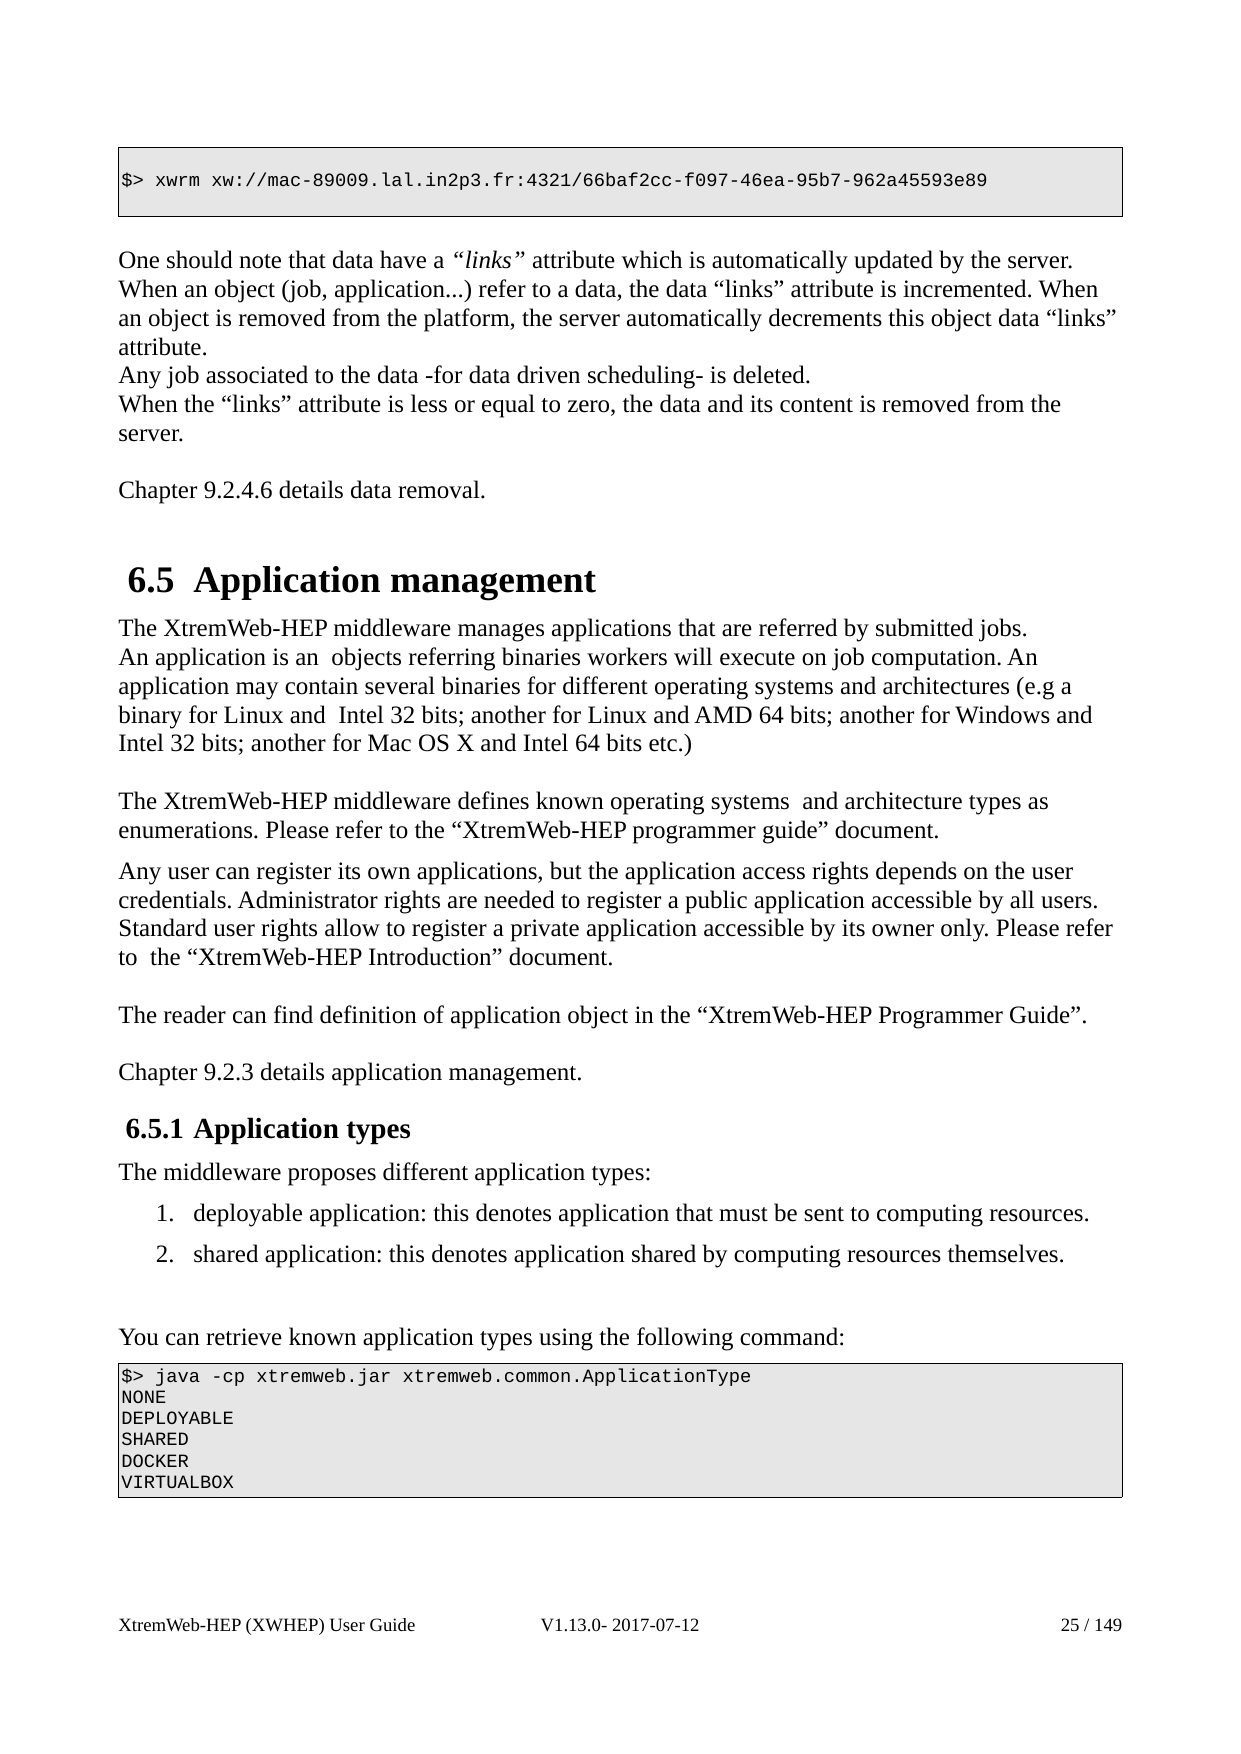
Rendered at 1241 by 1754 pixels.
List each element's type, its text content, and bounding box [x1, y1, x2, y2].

text The XtremWeb-HEP middleware manages applications that are referred by submitted jobs. [118, 613, 1122, 642]
text $> java -cp xtremweb.jar xtremweb.common.ApplicationType [119, 1364, 1122, 1384]
text DEPLOYABLE [119, 1406, 1122, 1427]
text The reader can find definition of application object in the “XtremWeb-HEP Programmer Guide”. [118, 1000, 1122, 1028]
text Chapter 9.2.4.6 details data removal. [118, 475, 1122, 504]
text VIRTUALBOX [119, 1469, 1122, 1497]
text Any user can register its own applications, but the application access rights depends on the user credentials. Administrator rights are needed to register a public application accessible by all users. Standard user rights allow to register a private application accessible by its owner only. Please refer to the “XtremWeb-HEP Introduction” document. [118, 856, 1122, 971]
text The XtremWeb-HEP middleware defines known operating systems and architecture types as enumerations. Please refer to the “XtremWeb-HEP programmer guide” document. [118, 786, 1122, 843]
list shared application: this denotes application shared by computing resources themselves. [156, 1239, 1122, 1268]
text An application is an objects referring binaries workers will execute on job computation. An application may contain several binaries for different operating systems and architectures (e.g a binary for Linux and Intel 32 bits; another for Linux and AMD 64 bits; another for Windows and Intel 32 bits; another for Mac OS X and Intel 64 bits etc.) [118, 642, 1122, 757]
text One should note that data have a “links” attribute which is automatically updated by the server. When an object (job, application...) refer to a data, the data “links” attribute is incremented. When an object is removed from the platform, the server automatically decrements this object data “links” attribute. [118, 245, 1122, 360]
text Any job associated to the data -for data driven scheduling- is deleted. [118, 360, 1122, 389]
text Chapter 9.2.3 details application management. [118, 1057, 1122, 1086]
text When the “links” attribute is less or equal to zero, the data and its content is removed from the server. [118, 389, 1122, 447]
text SHARED [119, 1427, 1122, 1448]
text The middleware proposes different application types: [118, 1157, 1122, 1186]
subtitle Application types [118, 1111, 1122, 1144]
list deployable application: this denotes application that must be sent to computing resources. [156, 1198, 1122, 1227]
text NONE [119, 1384, 1122, 1406]
subtitle Application management [118, 558, 1122, 601]
text You can retrieve known application types using the following command: [118, 1322, 1122, 1351]
text $> xwrm xw://mac-89009.lal.in2p3.fr:4321/66baf2cc-f097-46ea-95b7-962a45593e89 [119, 168, 1122, 189]
text DOCKER [119, 1448, 1122, 1469]
